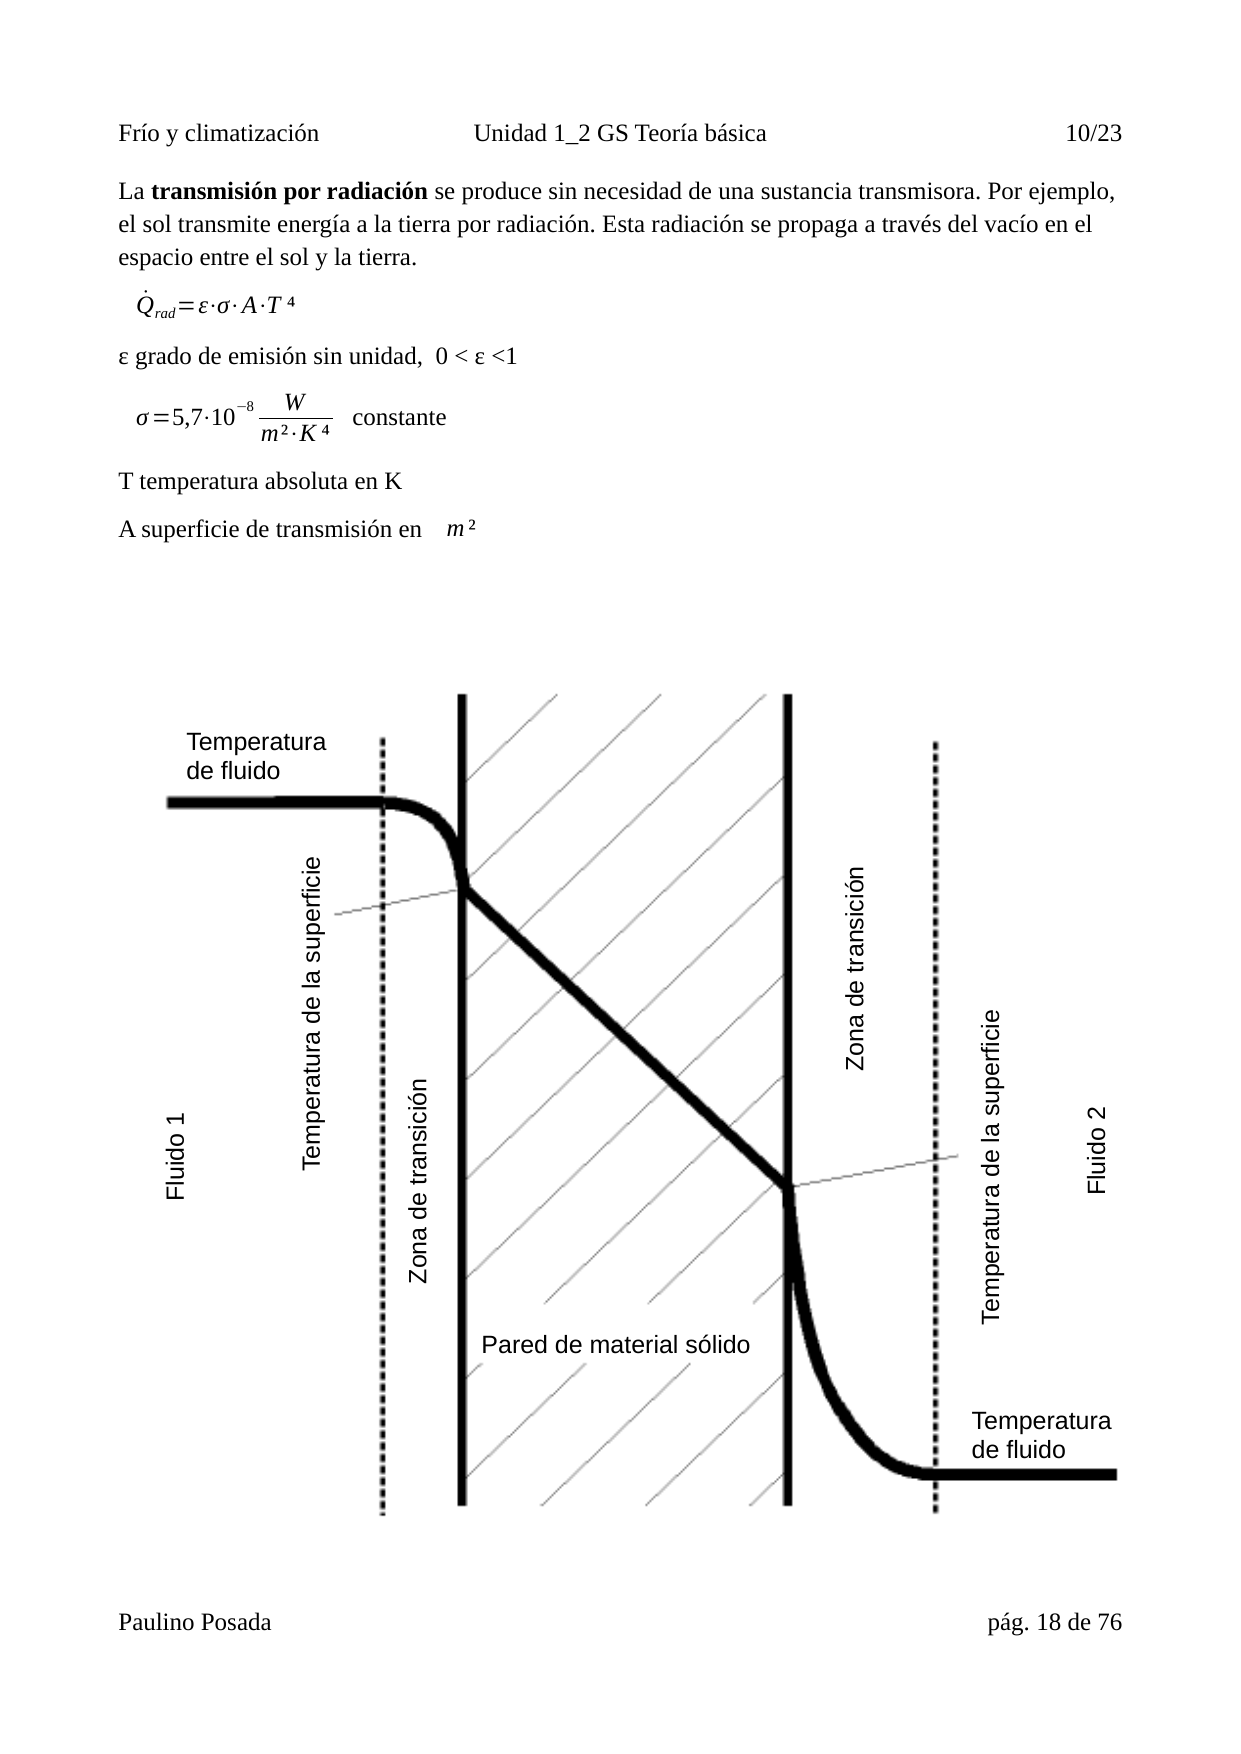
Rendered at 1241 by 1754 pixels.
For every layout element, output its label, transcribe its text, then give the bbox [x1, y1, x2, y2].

text T temperatura absoluta en K [118, 466, 1122, 495]
text La transmisión por radiación se produce sin necesidad de una sustancia transmisora. Por ejemplo, el sol transmite energía a la tierra por radiación. Esta radiación se propaga a través del vacío en el espacio entre el sol y la tierra. [118, 176, 1122, 271]
text A superficie de transmisión en [118, 514, 1122, 542]
text constante [118, 388, 1122, 447]
picture [59, 677, 1182, 1524]
text ε grado de emisión sin unidad, 0 < ε <1 [118, 341, 1122, 369]
